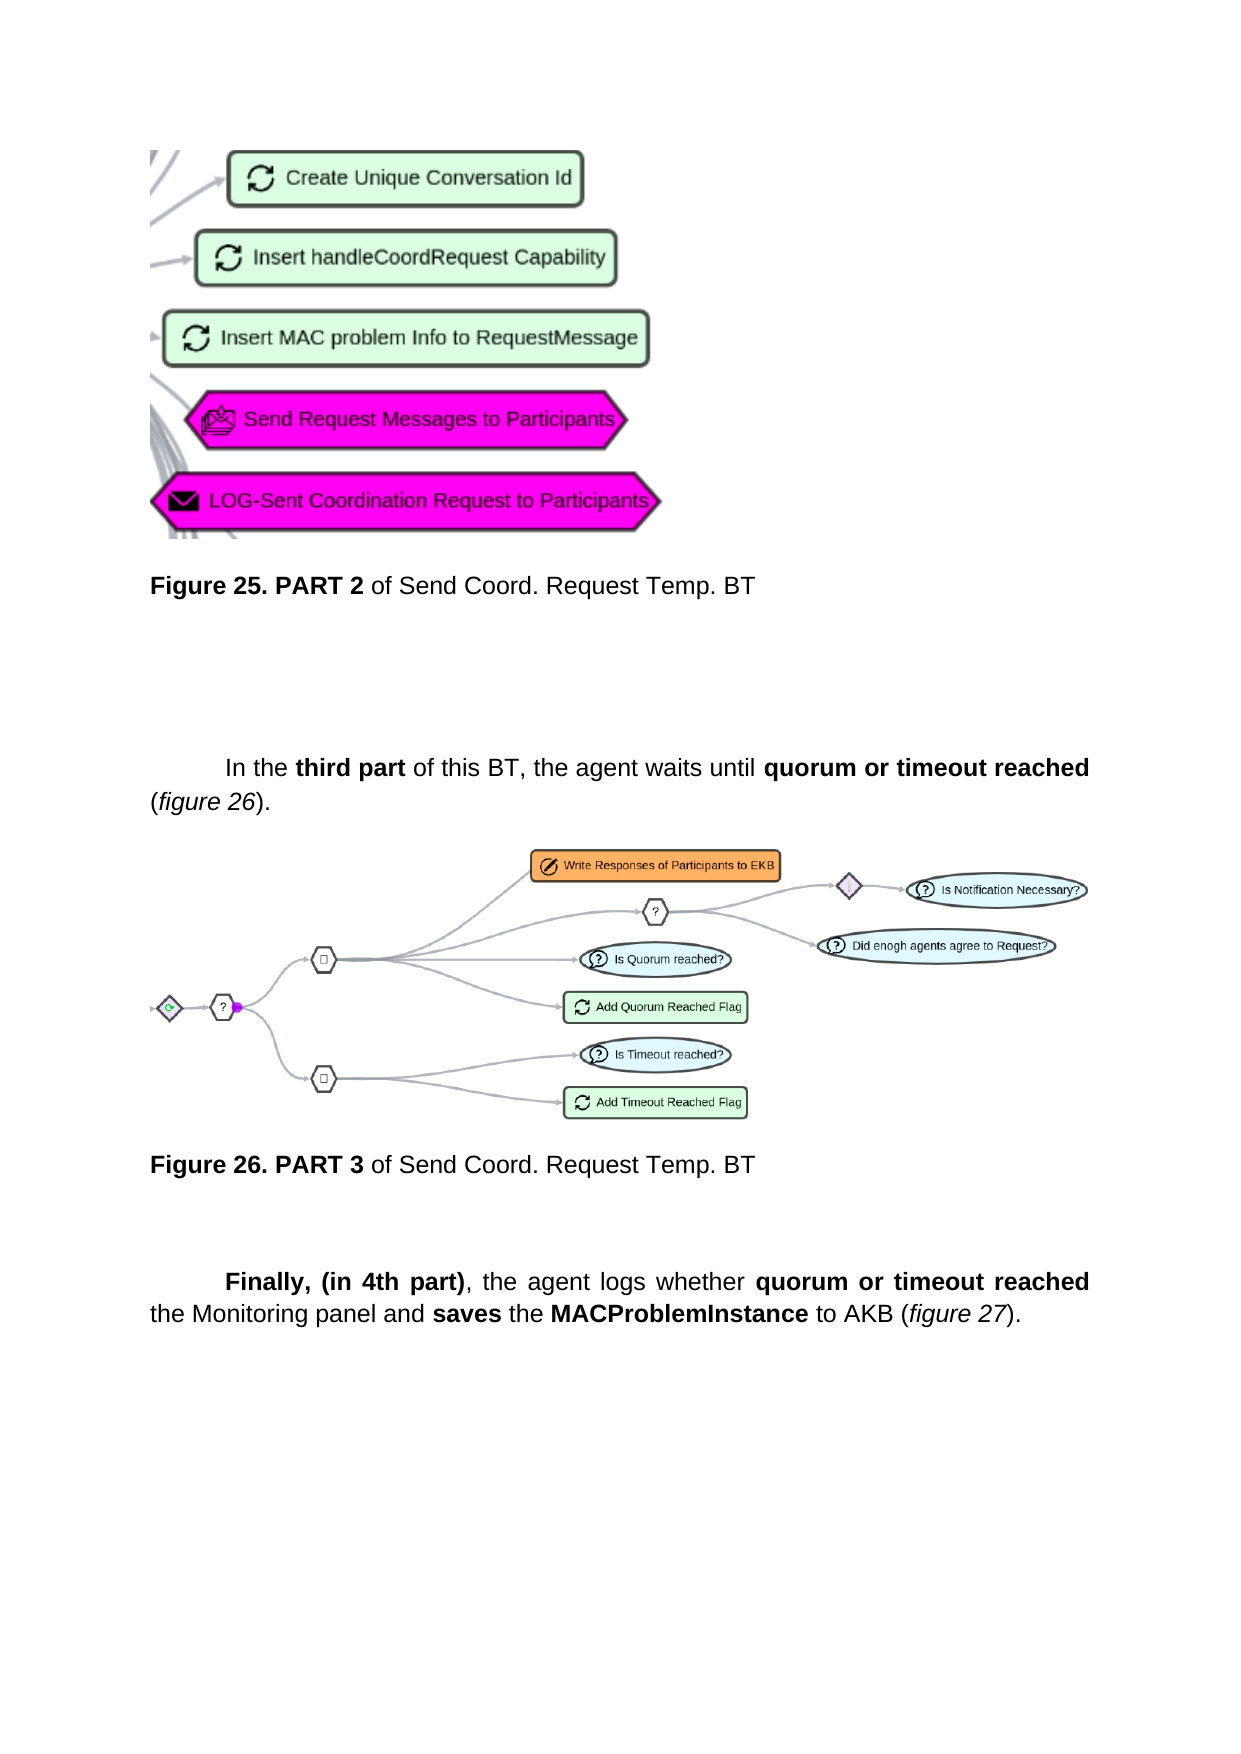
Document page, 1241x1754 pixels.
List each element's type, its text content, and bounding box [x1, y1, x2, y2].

text In the third part of this BT, the agent waits until quorum or timeout reached (figure 26). [150, 753, 1090, 815]
text Figure 26. PART 3 of Send Coord. Request Temp. BT [150, 1150, 1090, 1179]
text Finally, (in 4th part), the agent logs whether quorum or timeout reached the Monitoring panel and saves the MACProblemInstance to AKB (figure 27). [150, 1266, 1090, 1328]
text Figure 25. PART 2 of Send Coord. Request Temp. BT [150, 571, 1090, 599]
picture [150, 150, 666, 539]
picture [150, 844, 1091, 1122]
